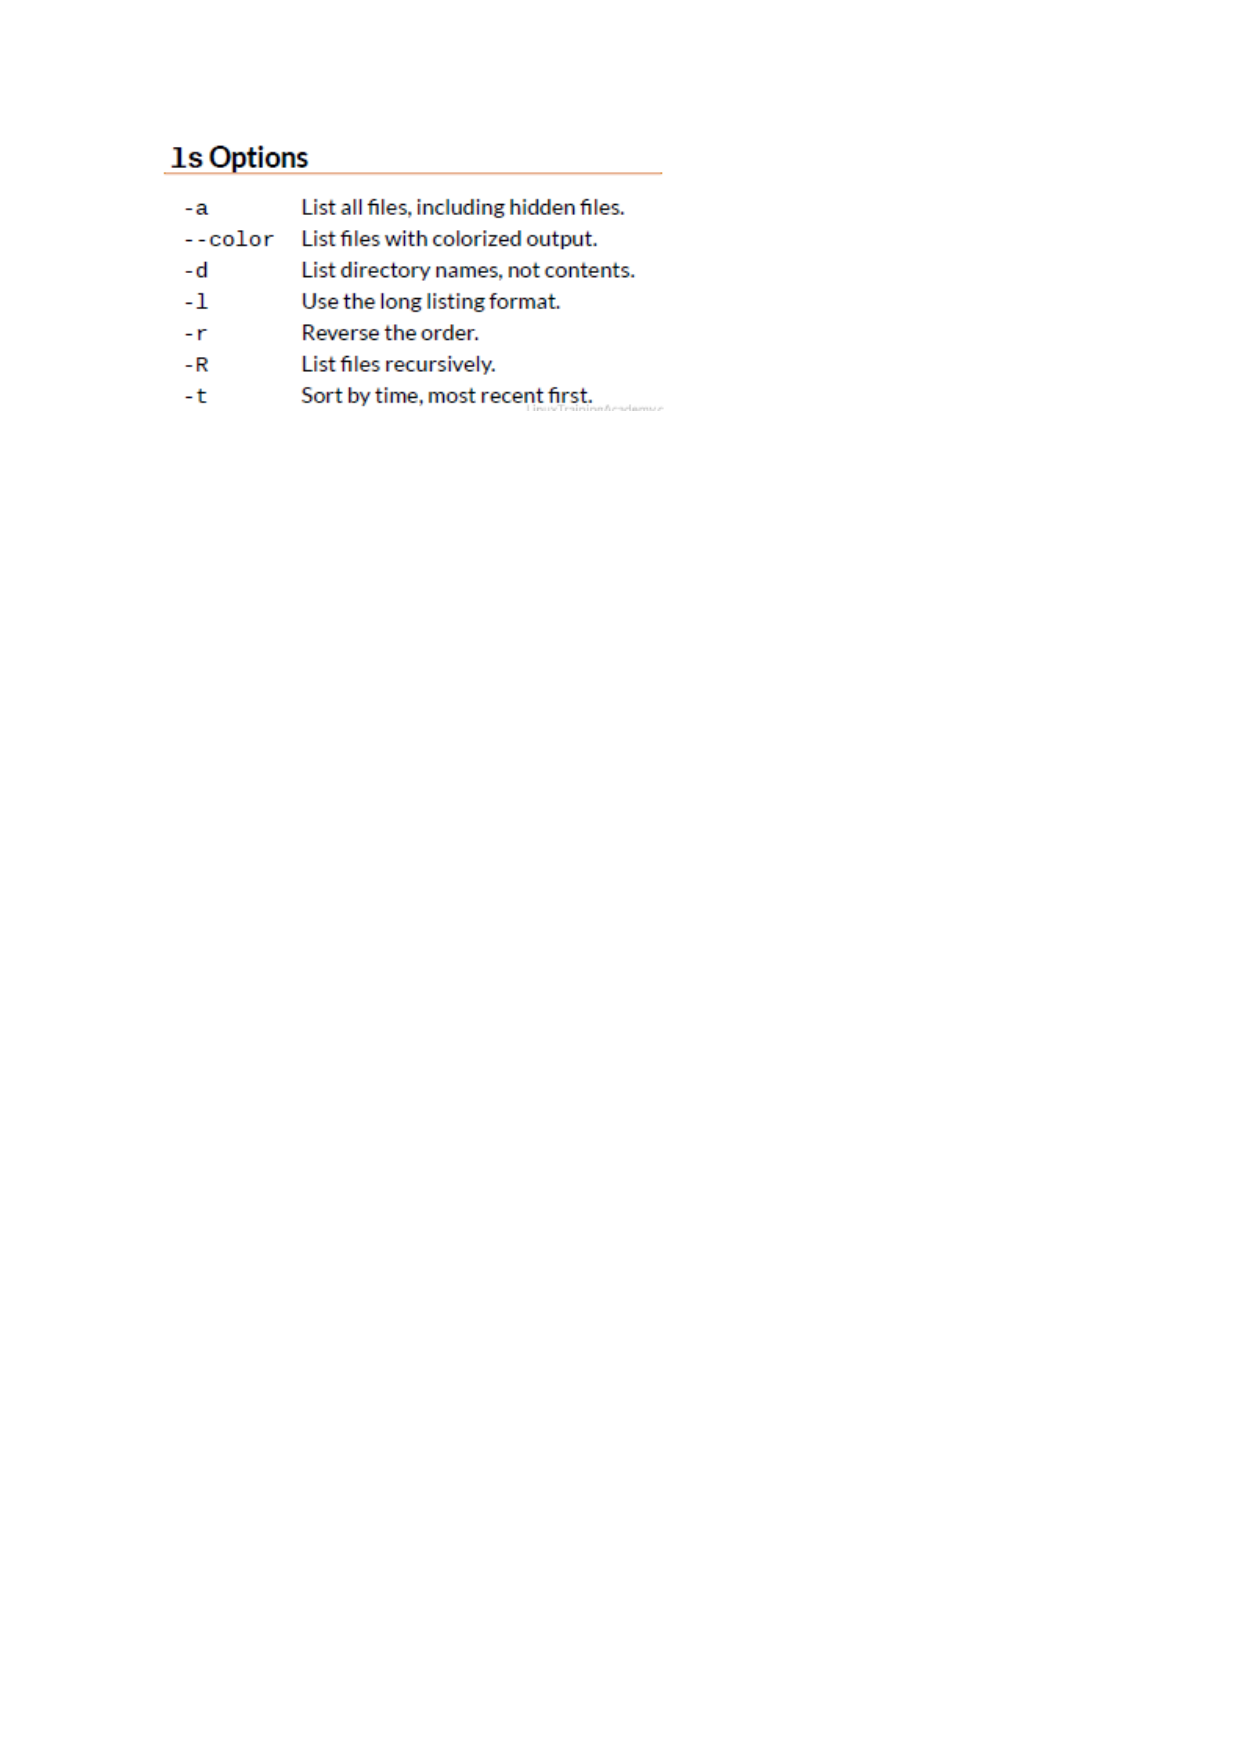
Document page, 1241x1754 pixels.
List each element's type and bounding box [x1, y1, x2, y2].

picture [158, 135, 664, 411]
